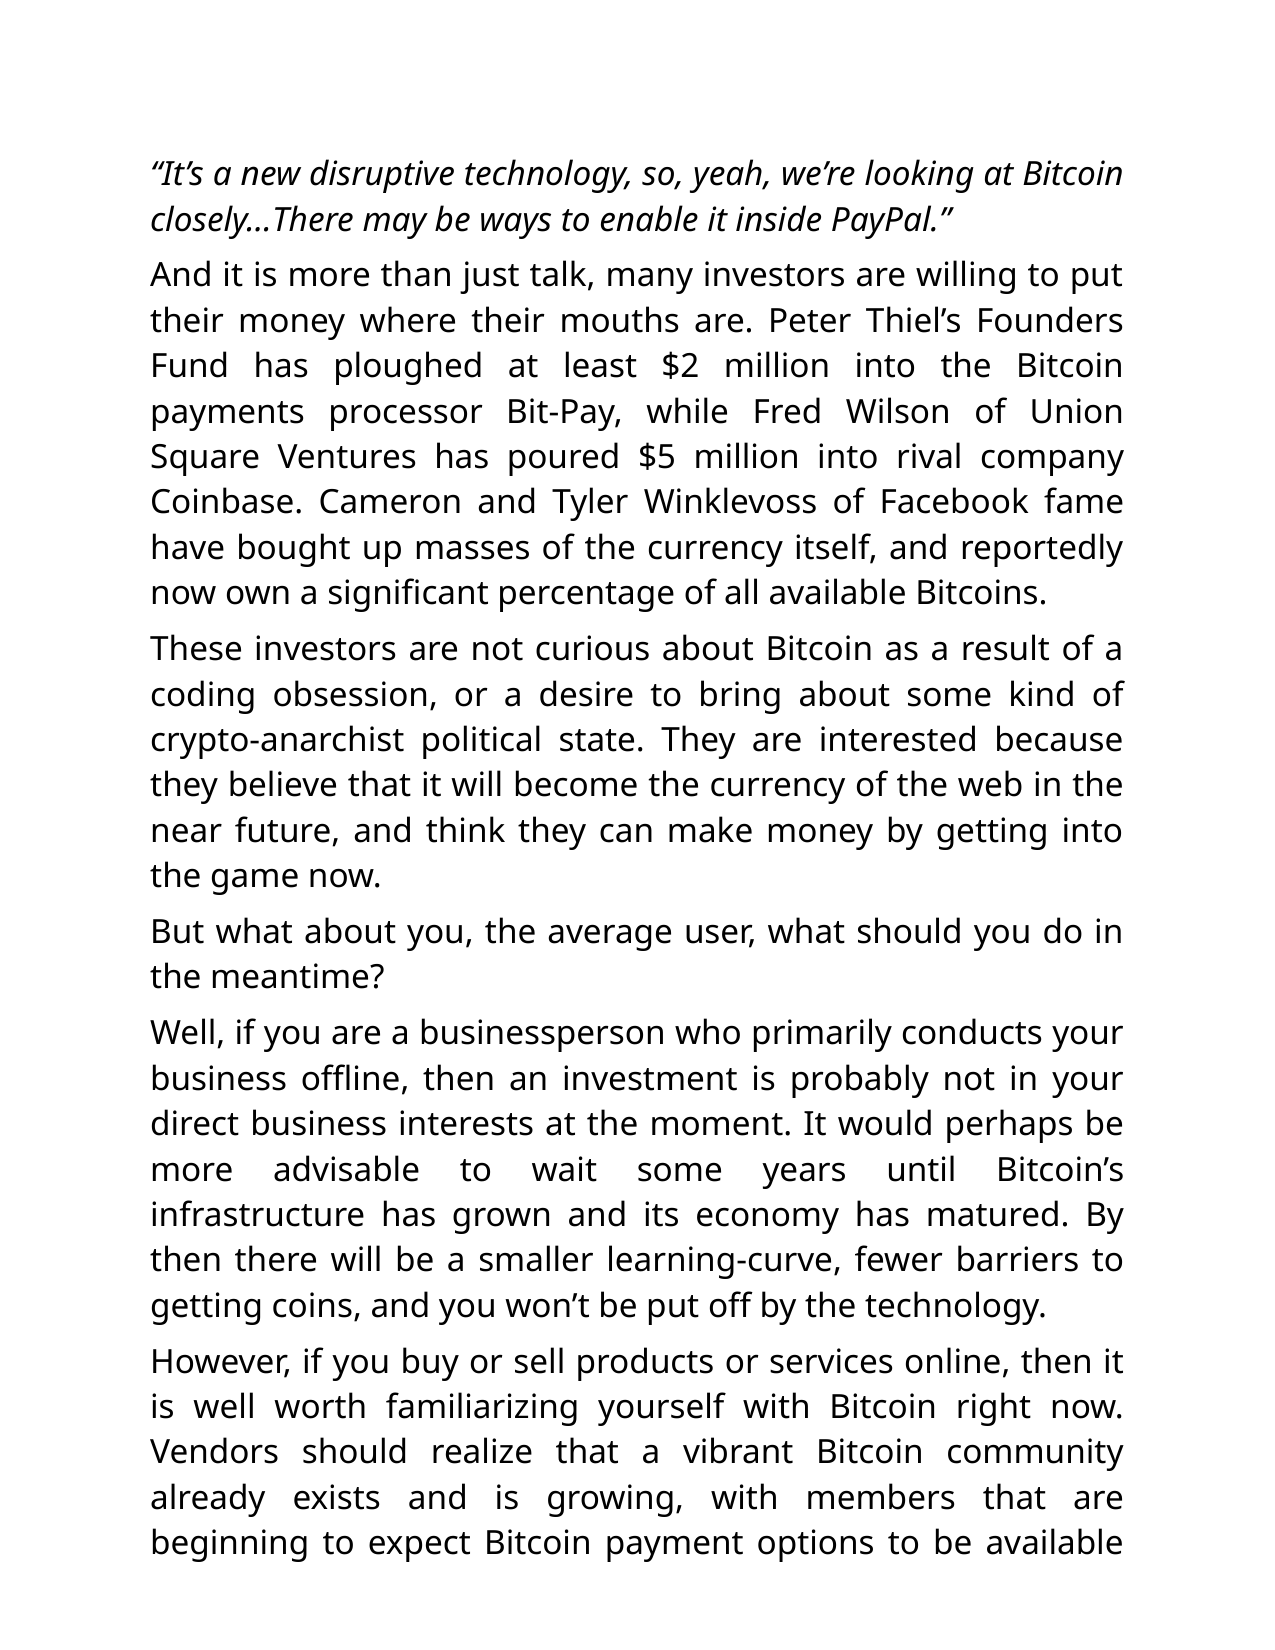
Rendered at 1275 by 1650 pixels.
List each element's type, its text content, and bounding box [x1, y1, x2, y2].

text Well, if you are a businessperson who primarily conducts your business offline, then an investment is probably not in your direct business interests at the moment. It would perhaps be more advisable to wait some years until Bitcoin’s infrastructure has grown and its economy has matured. By then there will be a smaller learning-curve, fewer barriers to getting coins, and you won’t be put off by the technology. [150, 1009, 1125, 1327]
text However, if you buy or sell products or services online, then it is well worth familiarizing yourself with Bitcoin right now. Vendors should realize that a vibrant Bitcoin community already exists and is growing, with members that are beginning to expect Bitcoin payment options to be available [150, 1337, 1125, 1564]
text These investors are not curious about Bitcoin as a result of a coding obsession, or a desire to bring about some kind of crypto-anarchist political state. They are interested because they believe that it will become the currency of the web in the near future, and think they can make money by getting into the game now. [150, 625, 1125, 897]
text And it is more than just talk, many investors are willing to put their money where their mouths are. Peter Thiel’s Founders Fund has ploughed at least $2 million into the Bitcoin payments processor Bit-Pay, while Fred Wilson of Union Square Ventures has poured $5 million into rival company Coinbase. Cameron and Tyler Winklevoss of Facebook fame have bought up masses of the currency itself, and reportedly now own a significant percentage of all available Bitcoins. [150, 251, 1125, 614]
text But what about you, the average user, what should you do in the meantime? [150, 908, 1125, 999]
text “It’s a new disruptive technology, so, yeah, we’re looking at Bitcoin closely…There may be ways to enable it inside PayPal.” [150, 150, 1125, 241]
